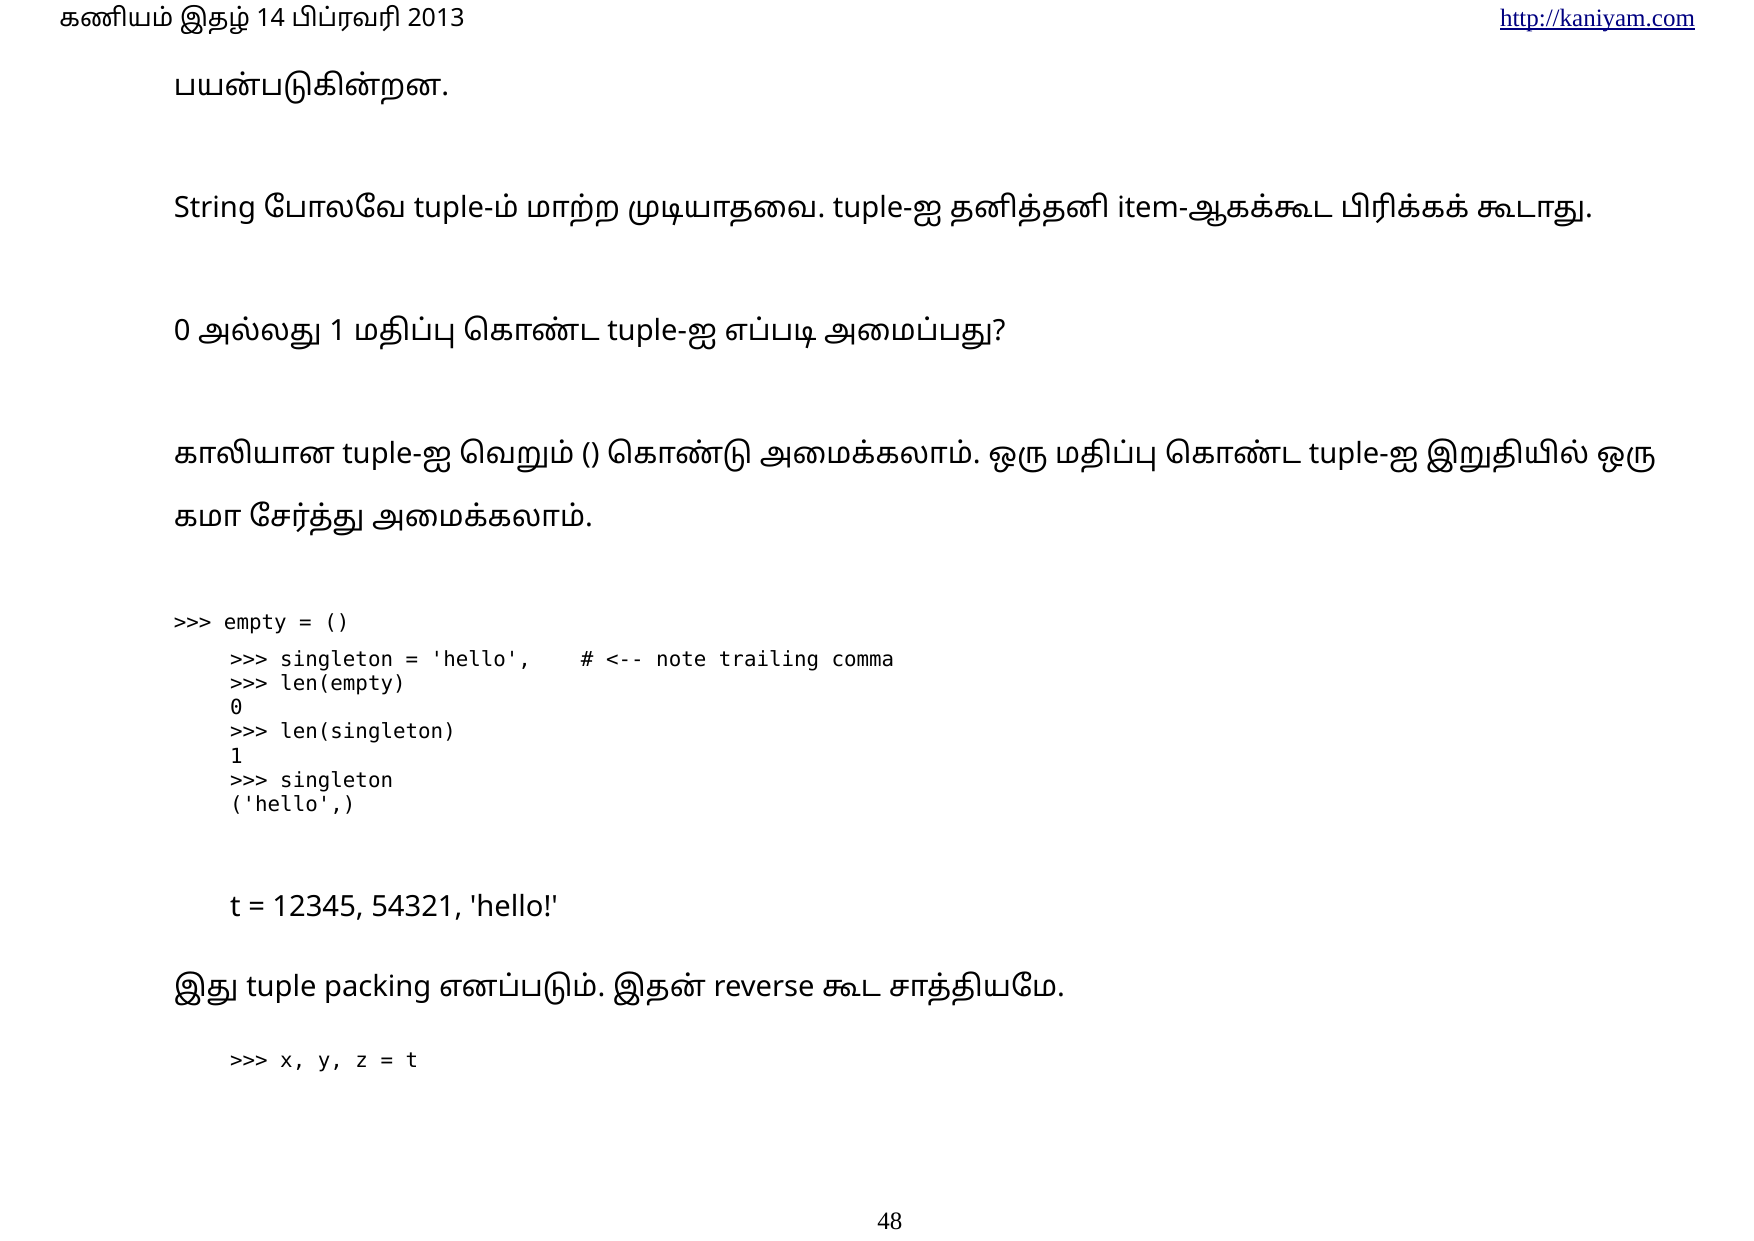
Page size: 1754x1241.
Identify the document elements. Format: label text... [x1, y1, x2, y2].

text t = 12345, 54321, 'hello!' [174, 886, 1695, 925]
text >>> len(empty) [174, 671, 1695, 695]
text >>> len(singleton) [174, 719, 1695, 744]
text ('hello',) [174, 792, 1695, 816]
text >>> x, y, z = t [174, 1048, 1695, 1072]
text 0 [174, 695, 1695, 719]
text பயன்படுகின்றன. String போலவே tuple-ம் மாற்ற முடியாதவை. tuple-ஐ தனித்தனி item-ஆகக்கூட பிரிக்கக் கூடாது. 0 அல்லது 1 மதிப்பு கொண்ட tuple-ஐ எப்படி அமைப்பது? [174, 64, 1695, 352]
text இது tuple packing எனப்படும். இதன் reverse கூட சாத்தியமே. [174, 925, 1695, 1008]
text 1 [174, 744, 1695, 768]
text >>> singleton = 'hello', # <-- note trailing comma [174, 647, 1695, 671]
text காலியான tuple-ஐ வெறும் () கொண்டு அமைக்கலாம். ஒரு மதிப்பு கொண்ட tuple-ஐ இறுதியில் ஒரு கமா சேர்த்து அமைக்கலாம். >>> empty = () [174, 373, 1695, 634]
text >>> singleton [174, 768, 1695, 792]
